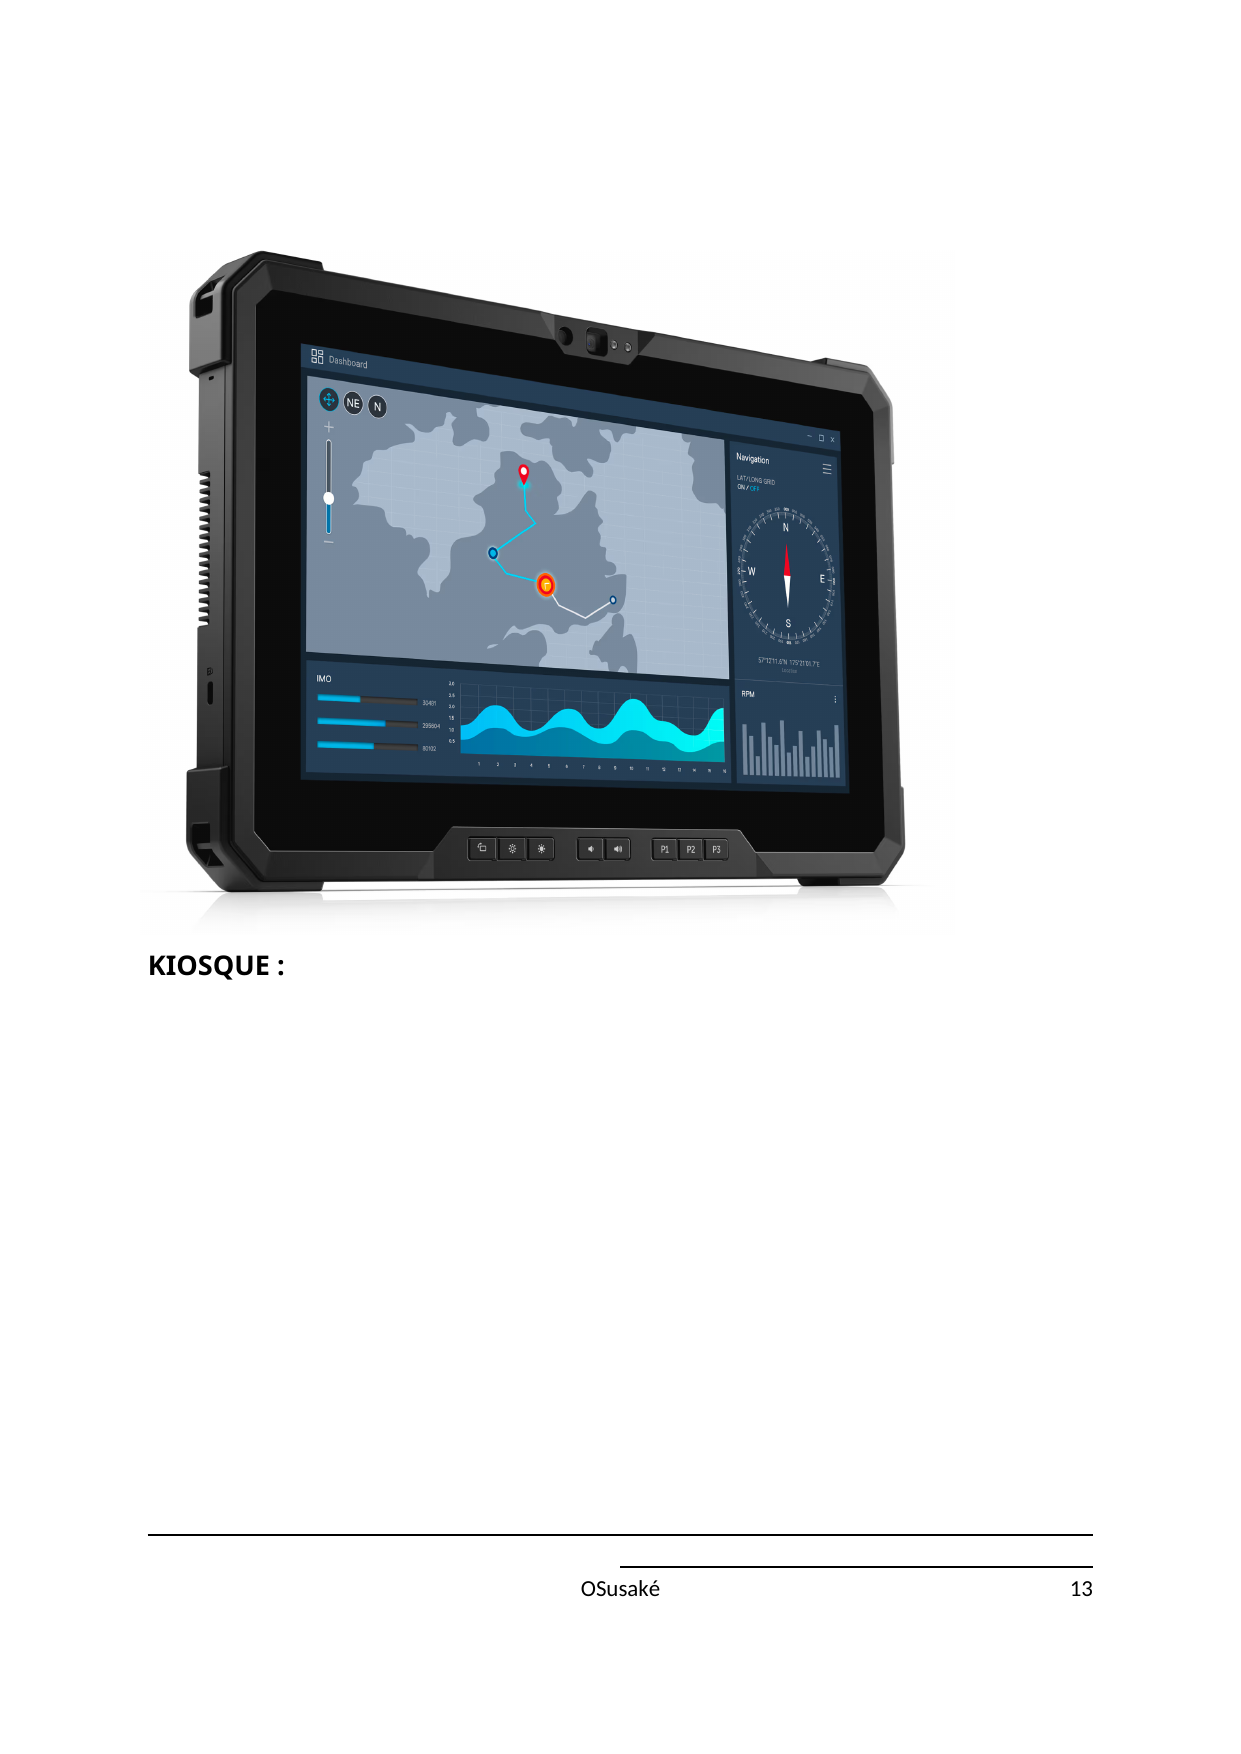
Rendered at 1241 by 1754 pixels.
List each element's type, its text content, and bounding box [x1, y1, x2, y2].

subtitle KIOSQUE : [148, 947, 1093, 983]
picture [140, 250, 955, 935]
